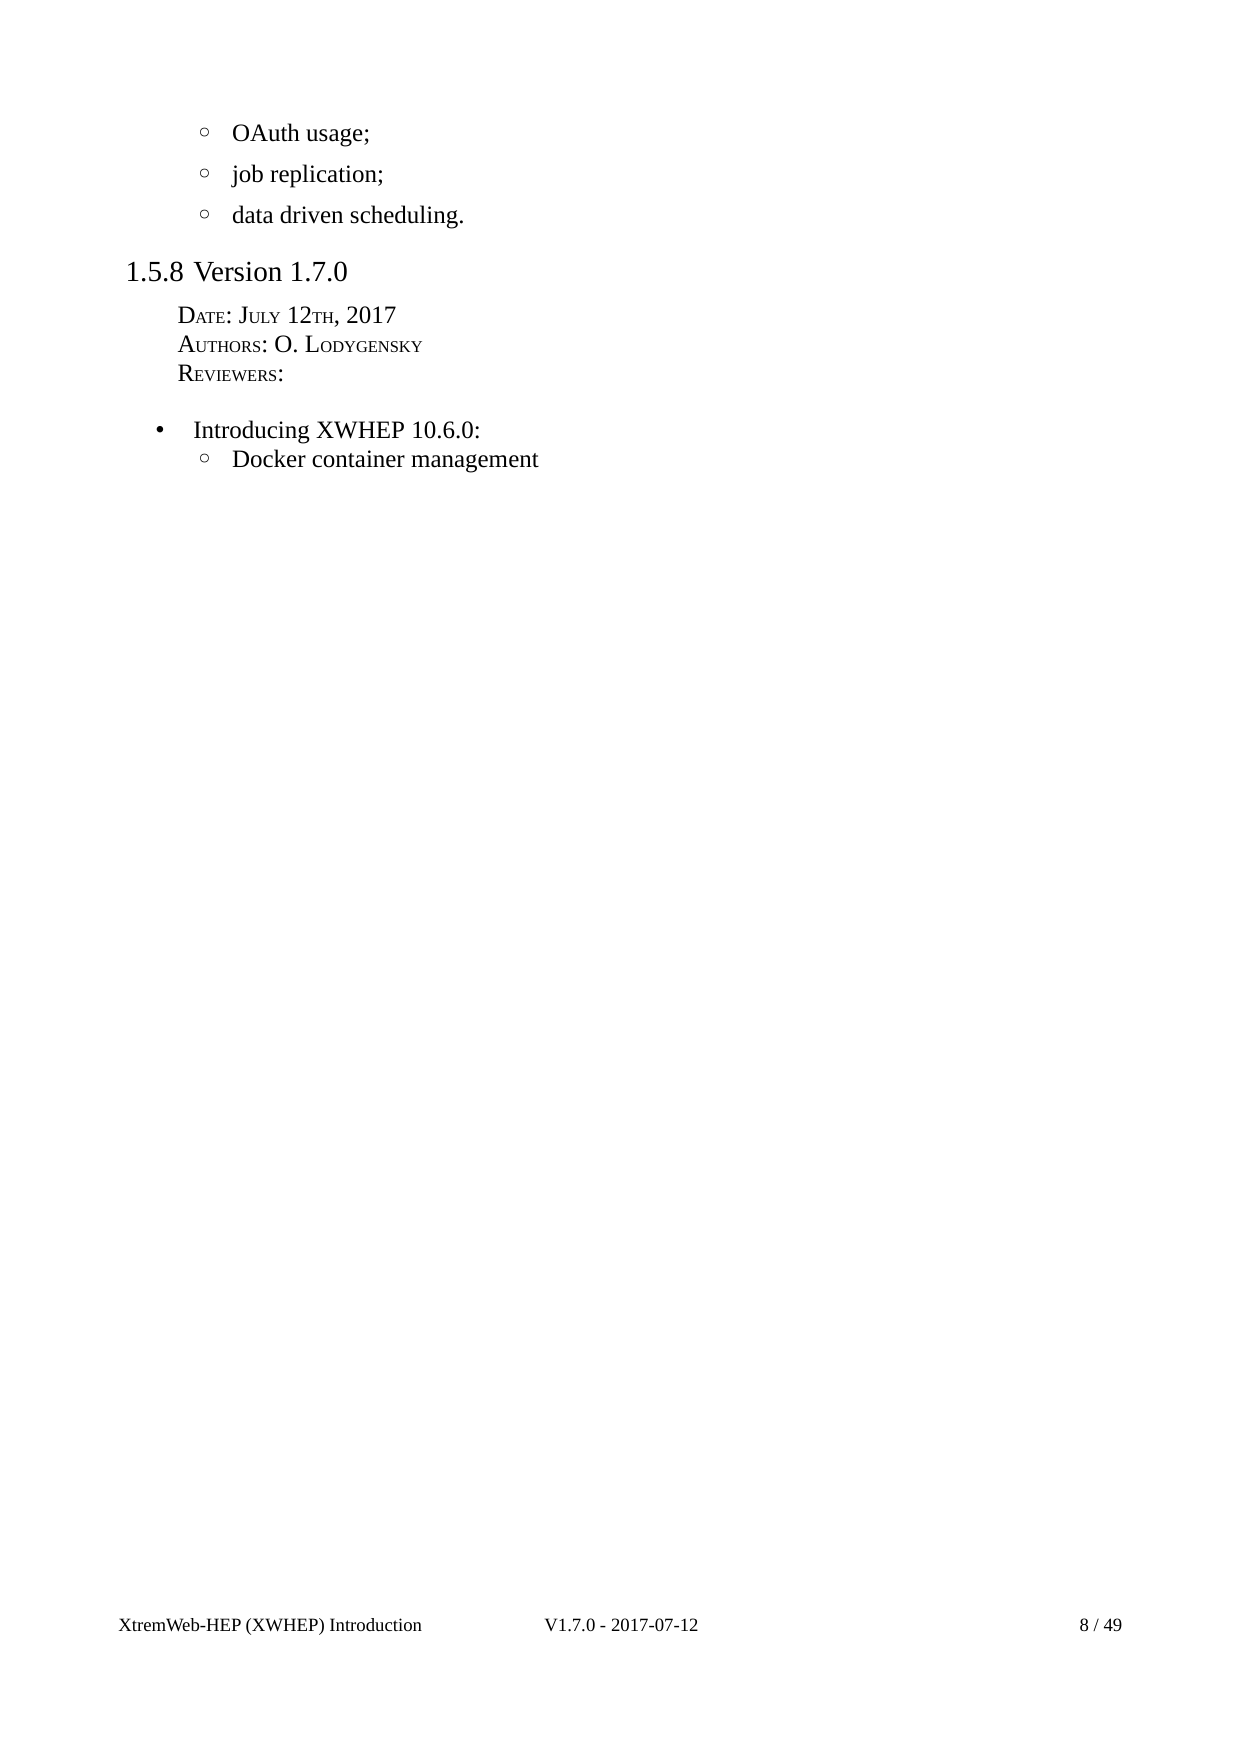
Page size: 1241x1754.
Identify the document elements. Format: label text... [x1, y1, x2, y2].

list Docker container management [194, 444, 1122, 473]
list job replication; [194, 159, 1122, 188]
list data driven scheduling. [194, 201, 1122, 229]
text Date: July 12th, 2017 [177, 300, 1122, 329]
subtitle Version 1.7.0 [118, 254, 1122, 288]
list Introducing XWHEP 10.6.0: [156, 415, 1122, 444]
text Authors: O. Lodygensky [177, 329, 1122, 358]
list OAuth usage; [194, 118, 1122, 147]
text Reviewers: [177, 358, 1122, 387]
